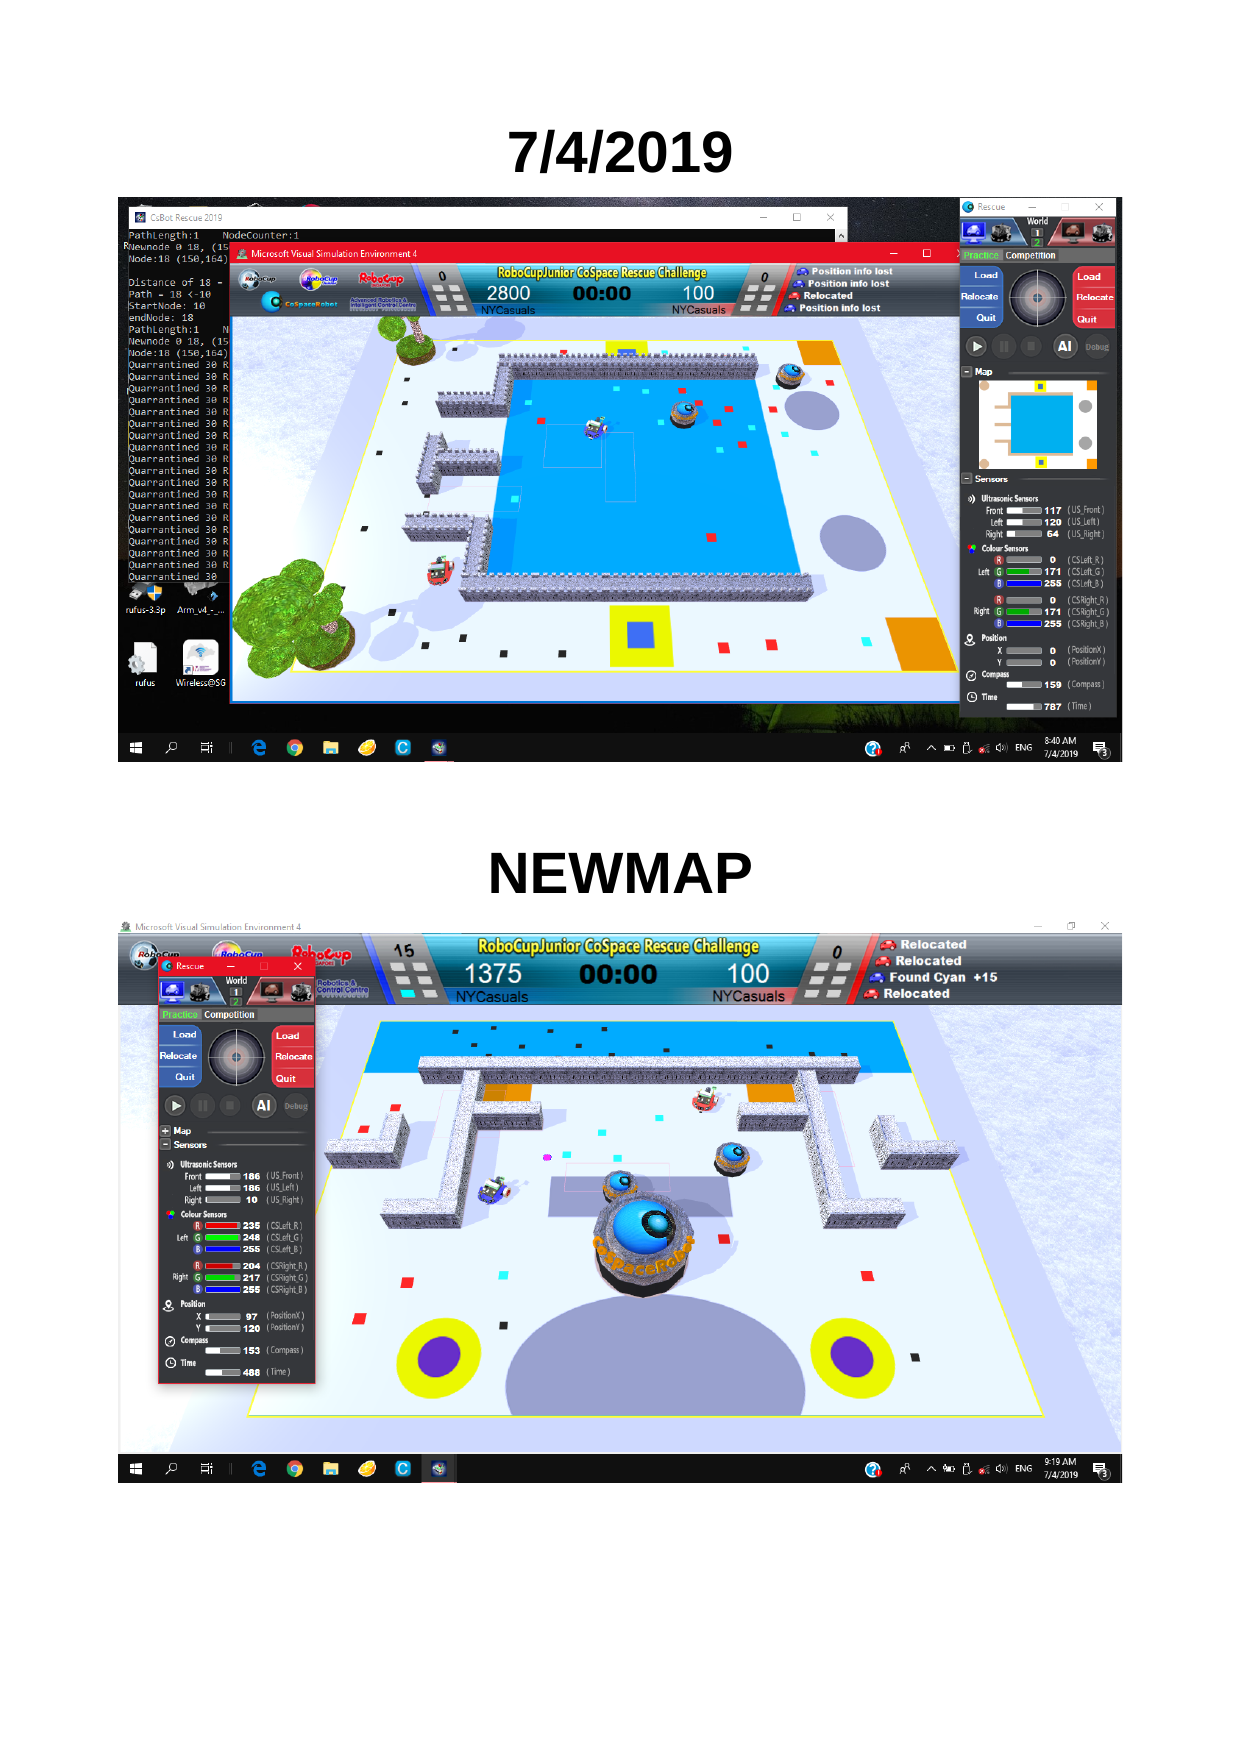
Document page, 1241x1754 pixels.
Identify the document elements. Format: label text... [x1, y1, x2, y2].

title 7/4/2019 [118, 118, 1122, 185]
title NEWMAP [118, 839, 1122, 906]
picture [118, 197, 1123, 762]
picture [118, 918, 1123, 1483]
